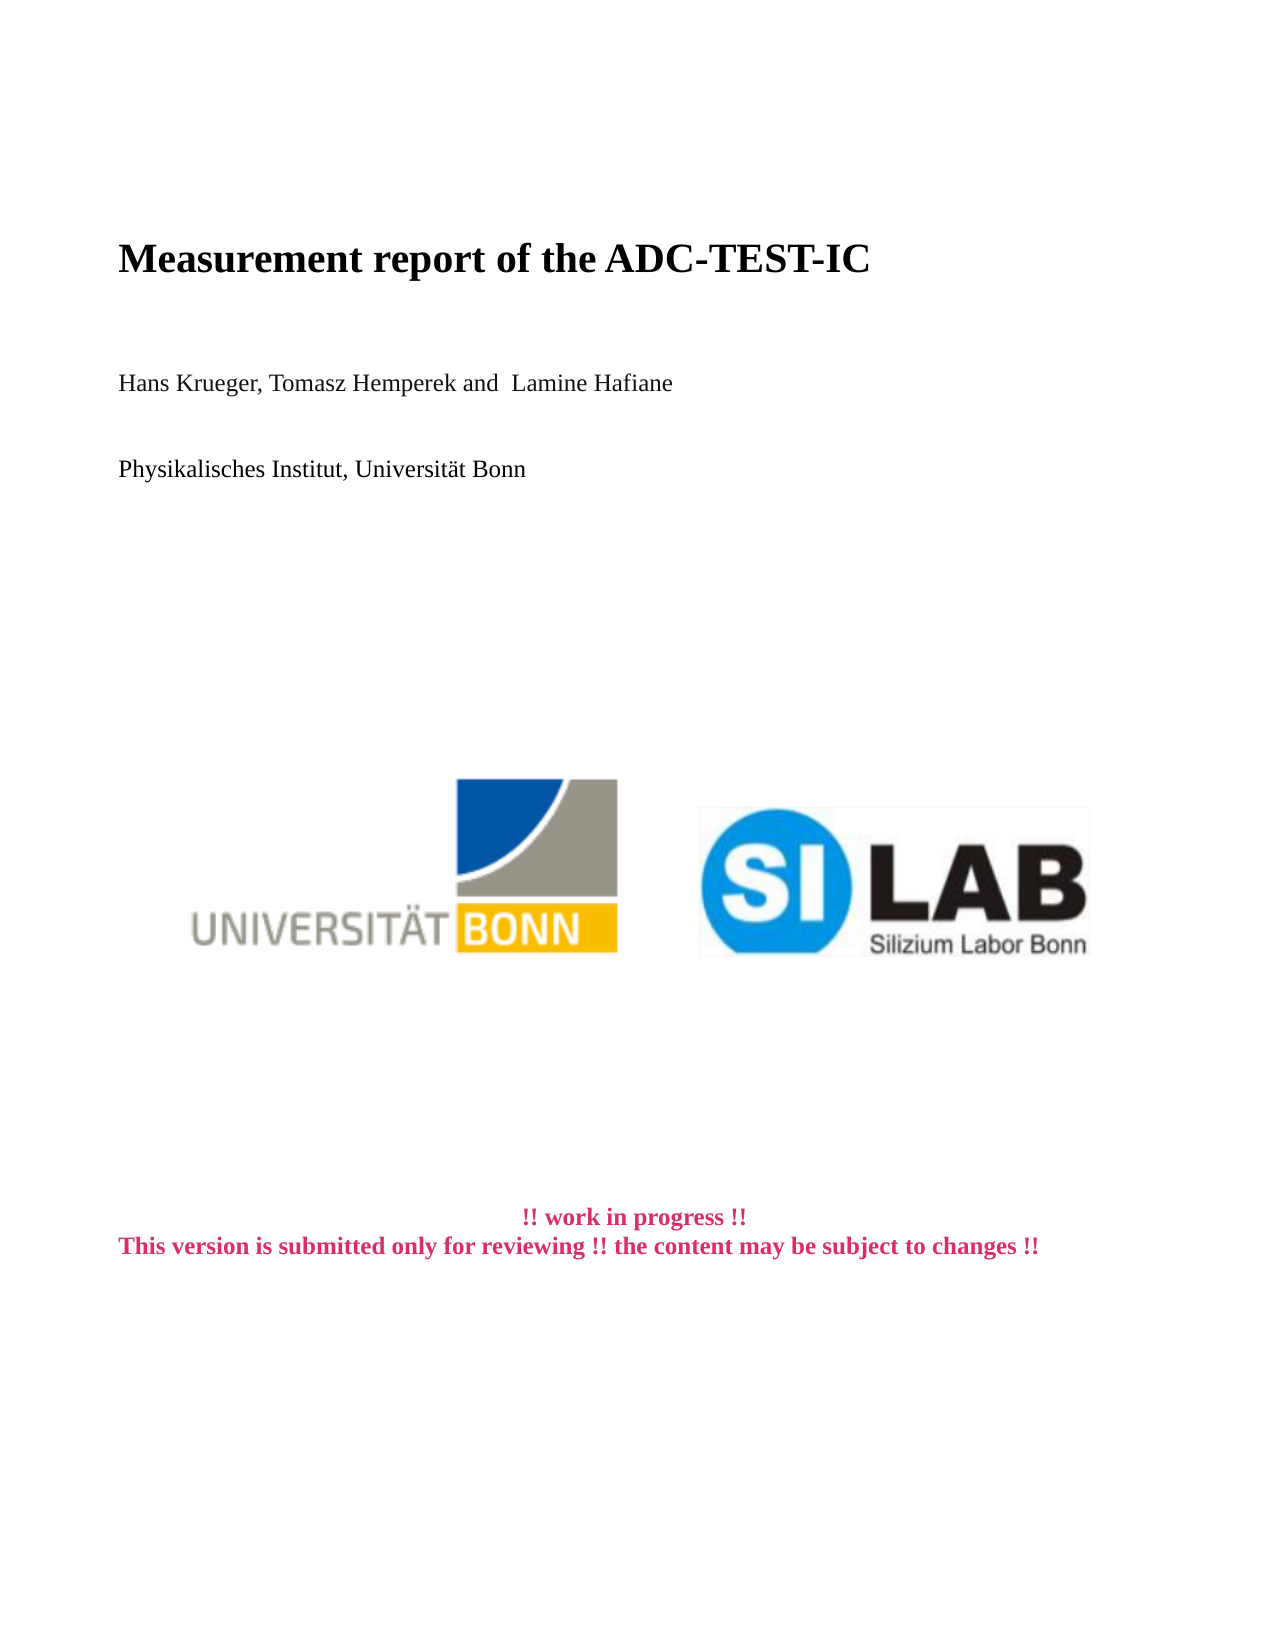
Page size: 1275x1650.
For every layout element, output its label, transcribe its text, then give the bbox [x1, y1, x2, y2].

text !! work in progress !! [118, 1202, 1157, 1231]
text Physikalisches Institut, Universität Bonn [118, 454, 1157, 483]
text This version is submitted only for reviewing !! the content may be subject to changes !! [118, 1231, 1157, 1259]
picture [140, 710, 1144, 1030]
title Hans Krueger, Tomasz Hemperek and Lamine Hafiane [118, 368, 1157, 397]
text Measurement report of the ADC-TEST-IC [118, 233, 1157, 281]
